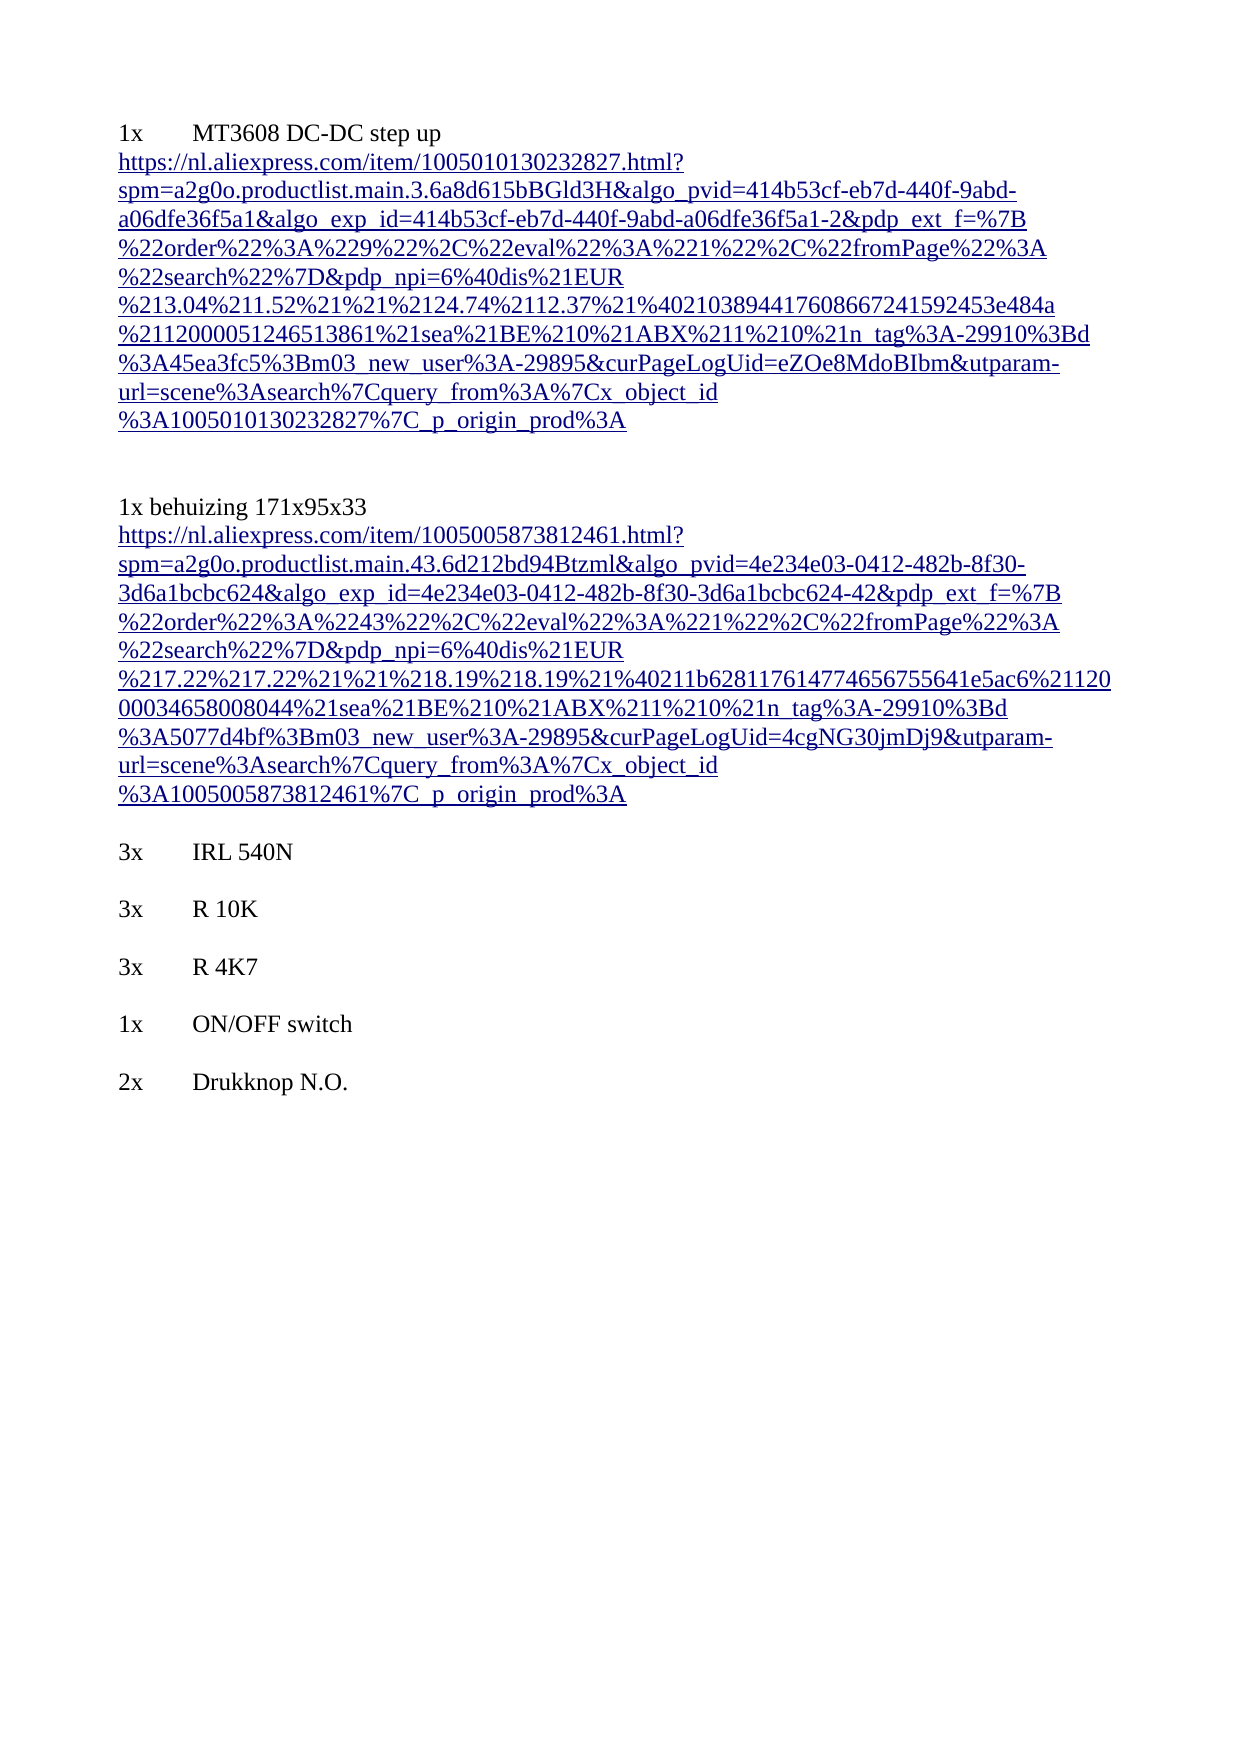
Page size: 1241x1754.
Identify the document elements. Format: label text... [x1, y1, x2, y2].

text https://nl.aliexpress.com/item/1005010130232827.html?spm=a2g0o.productlist.main.3.6a8d615bBGld3H&algo_pvid=414b53cf-eb7d-440f-9abd-a06dfe36f5a1&algo_exp_id=414b53cf-eb7d-440f-9abd-a06dfe36f5a1-2&pdp_ext_f=%7B%22order%22%3A%229%22%2C%22eval%22%3A%221%22%2C%22fromPage%22%3A%22search%22%7D&pdp_npi=6%40dis%21EUR%213.04%211.52%21%21%2124.74%2112.37%21%402103894417608667241592453e484a%2112000051246513861%21sea%21BE%210%21ABX%211%210%21n_tag%3A-29910%3Bd%3A45ea3fc5%3Bm03_new_user%3A-29895&curPageLogUid=eZOe8MdoBIbm&utparam-url=scene%3Asearch%7Cquery_from%3A%7Cx_object_id%3A1005010130232827%7C_p_origin_prod%3A [118, 147, 1122, 434]
text 3x IRL 540N [118, 837, 1122, 866]
text https://nl.aliexpress.com/item/1005005873812461.html?spm=a2g0o.productlist.main.43.6d212bd94Btzml&algo_pvid=4e234e03-0412-482b-8f30-3d6a1bcbc624&algo_exp_id=4e234e03-0412-482b-8f30-3d6a1bcbc624-42&pdp_ext_f=%7B%22order%22%3A%2243%22%2C%22eval%22%3A%221%22%2C%22fromPage%22%3A%22search%22%7D&pdp_npi=6%40dis%21EUR%217.22%217.22%21%21%218.19%218.19%21%40211b628117614774656755641e5ac6%2112000034658008044%21sea%21BE%210%21ABX%211%210%21n_tag%3A-29910%3Bd%3A5077d4bf%3Bm03_new_user%3A-29895&curPageLogUid=4cgNG30jmDj9&utparam-url=scene%3Asearch%7Cquery_from%3A%7Cx_object_id%3A1005005873812461%7C_p_origin_prod%3A [118, 521, 1122, 808]
text 3x R 4K7 [118, 952, 1122, 981]
text 1x MT3608 DC-DC step up [118, 118, 1122, 147]
text 3x R 10K [118, 894, 1122, 923]
text 2x Drukknop N.O. [118, 1067, 1122, 1096]
text 1x ON/OFF switch [118, 1009, 1122, 1038]
text 1x behuizing 171x95x33 [118, 492, 1122, 521]
